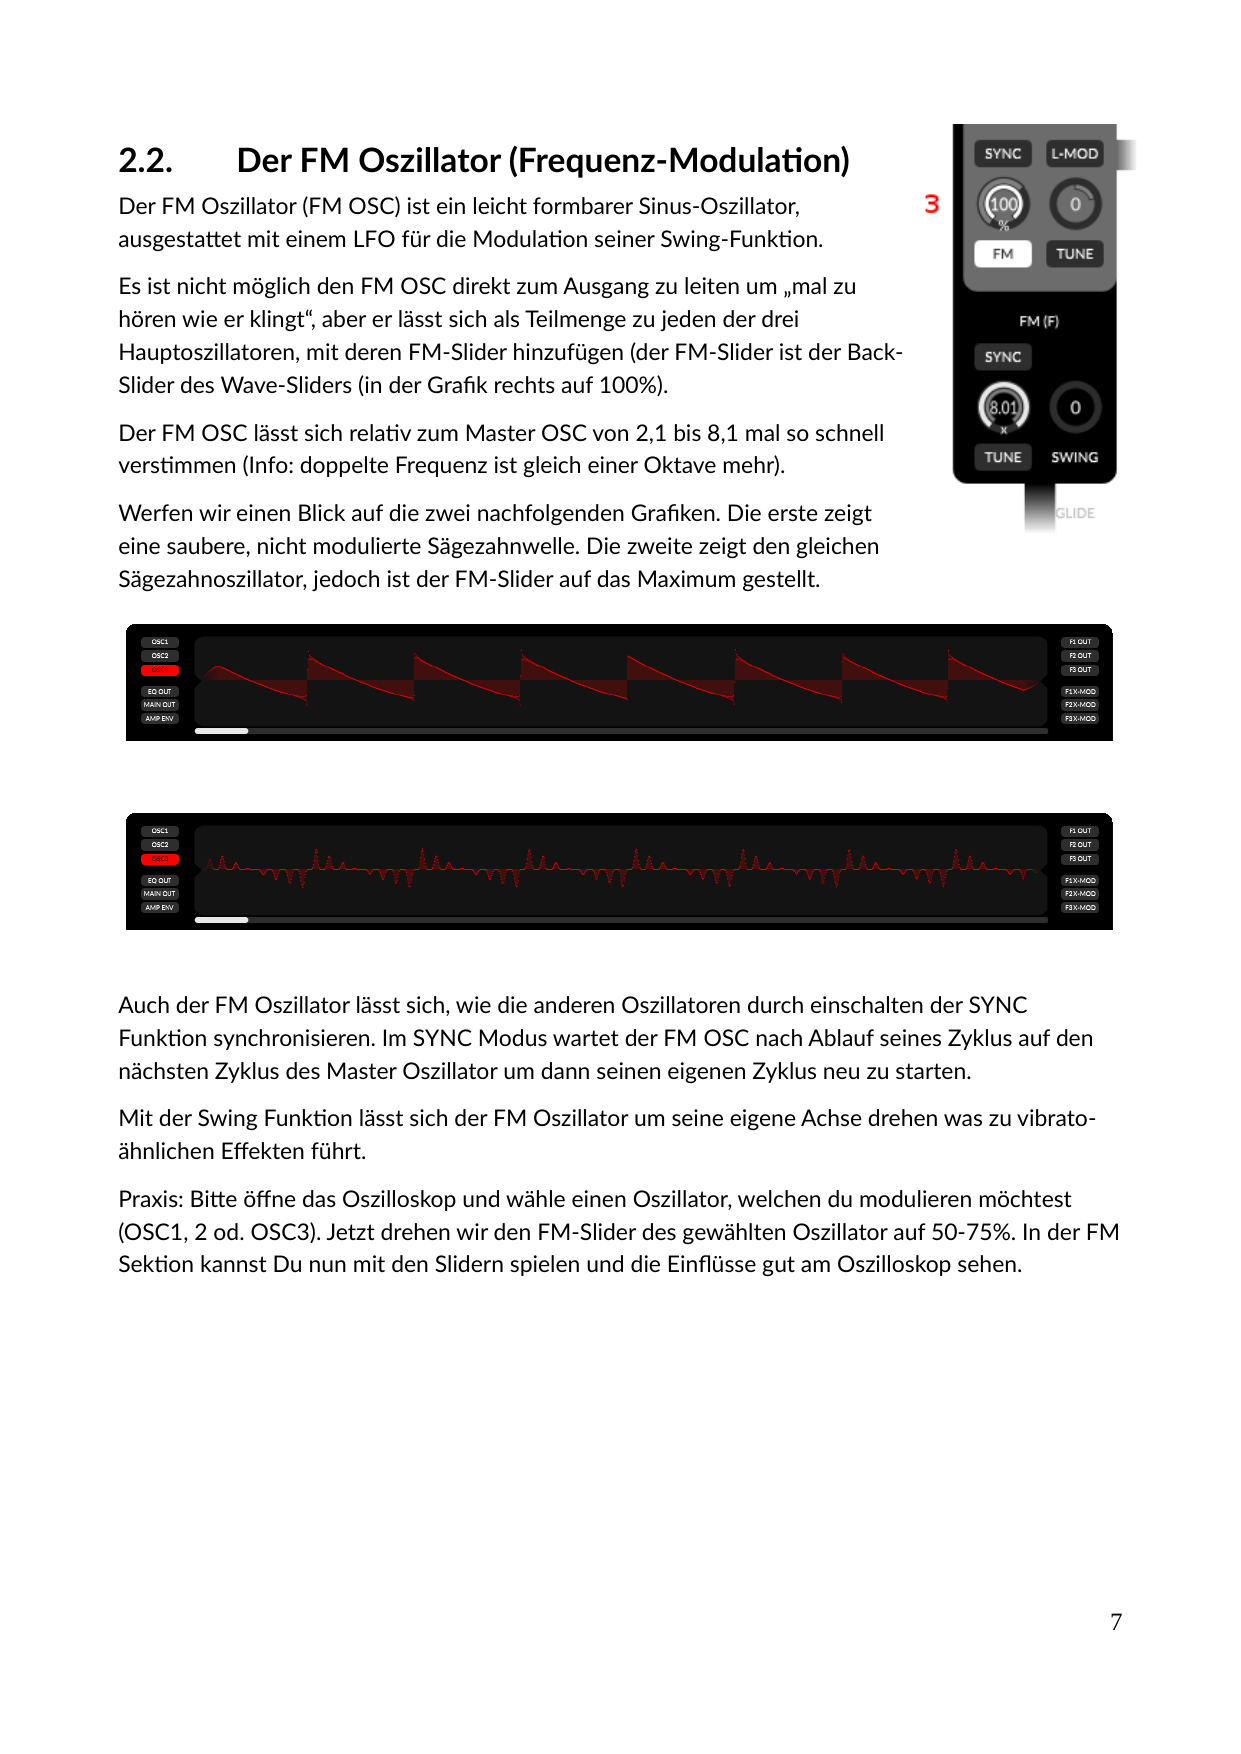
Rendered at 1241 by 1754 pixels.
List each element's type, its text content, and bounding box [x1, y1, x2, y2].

text Der FM Oszillator (FM OSC) ist ein leicht formbarer Sinus-Oszillator, ausgestattet mit einem LFO für die Modulation seiner Swing-Funktion. [118, 192, 911, 252]
text Werfen wir einen Blick auf die zwei nachfolgenden Grafiken. Die erste zeigt eine saubere, nicht modulierte Sägezahnwelle. Die zweite zeigt den gleichen Sägezahnoszillator, jedoch ist der FM-Slider auf das Maximum gestellt. [118, 499, 1122, 592]
picture [911, 124, 1137, 534]
picture [118, 612, 1123, 749]
subtitle Der FM Oszillator (Frequenz-Modulation) [118, 139, 911, 179]
text Der FM OSC lässt sich relativ zum Master OSC von 2,1 bis 8,1 mal so schnell verstimmen (Info: doppelte Frequenz ist gleich einer Oktave mehr). [118, 418, 911, 479]
text Auch der FM Oszillator lässt sich, wie die anderen Oszillatoren durch einschalten der SYNC Funktion synchronisieren. Im SYNC Modus wartet der FM OSC nach Ablauf seines Zyklus auf den nächsten Zyklus des Master Oszillator um dann seinen eigenen Zyklus neu zu starten. [118, 991, 1122, 1084]
text Es ist nicht möglich den FM OSC direkt zum Ausgang zu leiten um „mal zu hören wie er klingt“, aber er lässt sich als Teilmenge zu jeden der drei Hauptoszillatoren, mit deren FM-Slider hinzufügen (der FM-Slider ist der Back-Slider des Wave-Sliders (in der Grafik rechts auf 100%). [118, 272, 911, 398]
picture [118, 801, 1123, 938]
text Mit der Swing Funktion lässt sich der FM Oszillator um seine eigene Achse drehen was zu vibrato-ähnlichen Effekten führt. [118, 1104, 1122, 1164]
text Praxis: Bitte öffne das Oszilloskop und wähle einen Oszillator, welchen du modulieren möchtest (OSC1, 2 od. OSC3). Jetzt drehen wir den FM-Slider des gewählten Oszillator auf 50-75%. In der FM Sektion kannst Du nun mit den Slidern spielen und die Einflüsse gut am Oszilloskop sehen. [118, 1184, 1122, 1278]
